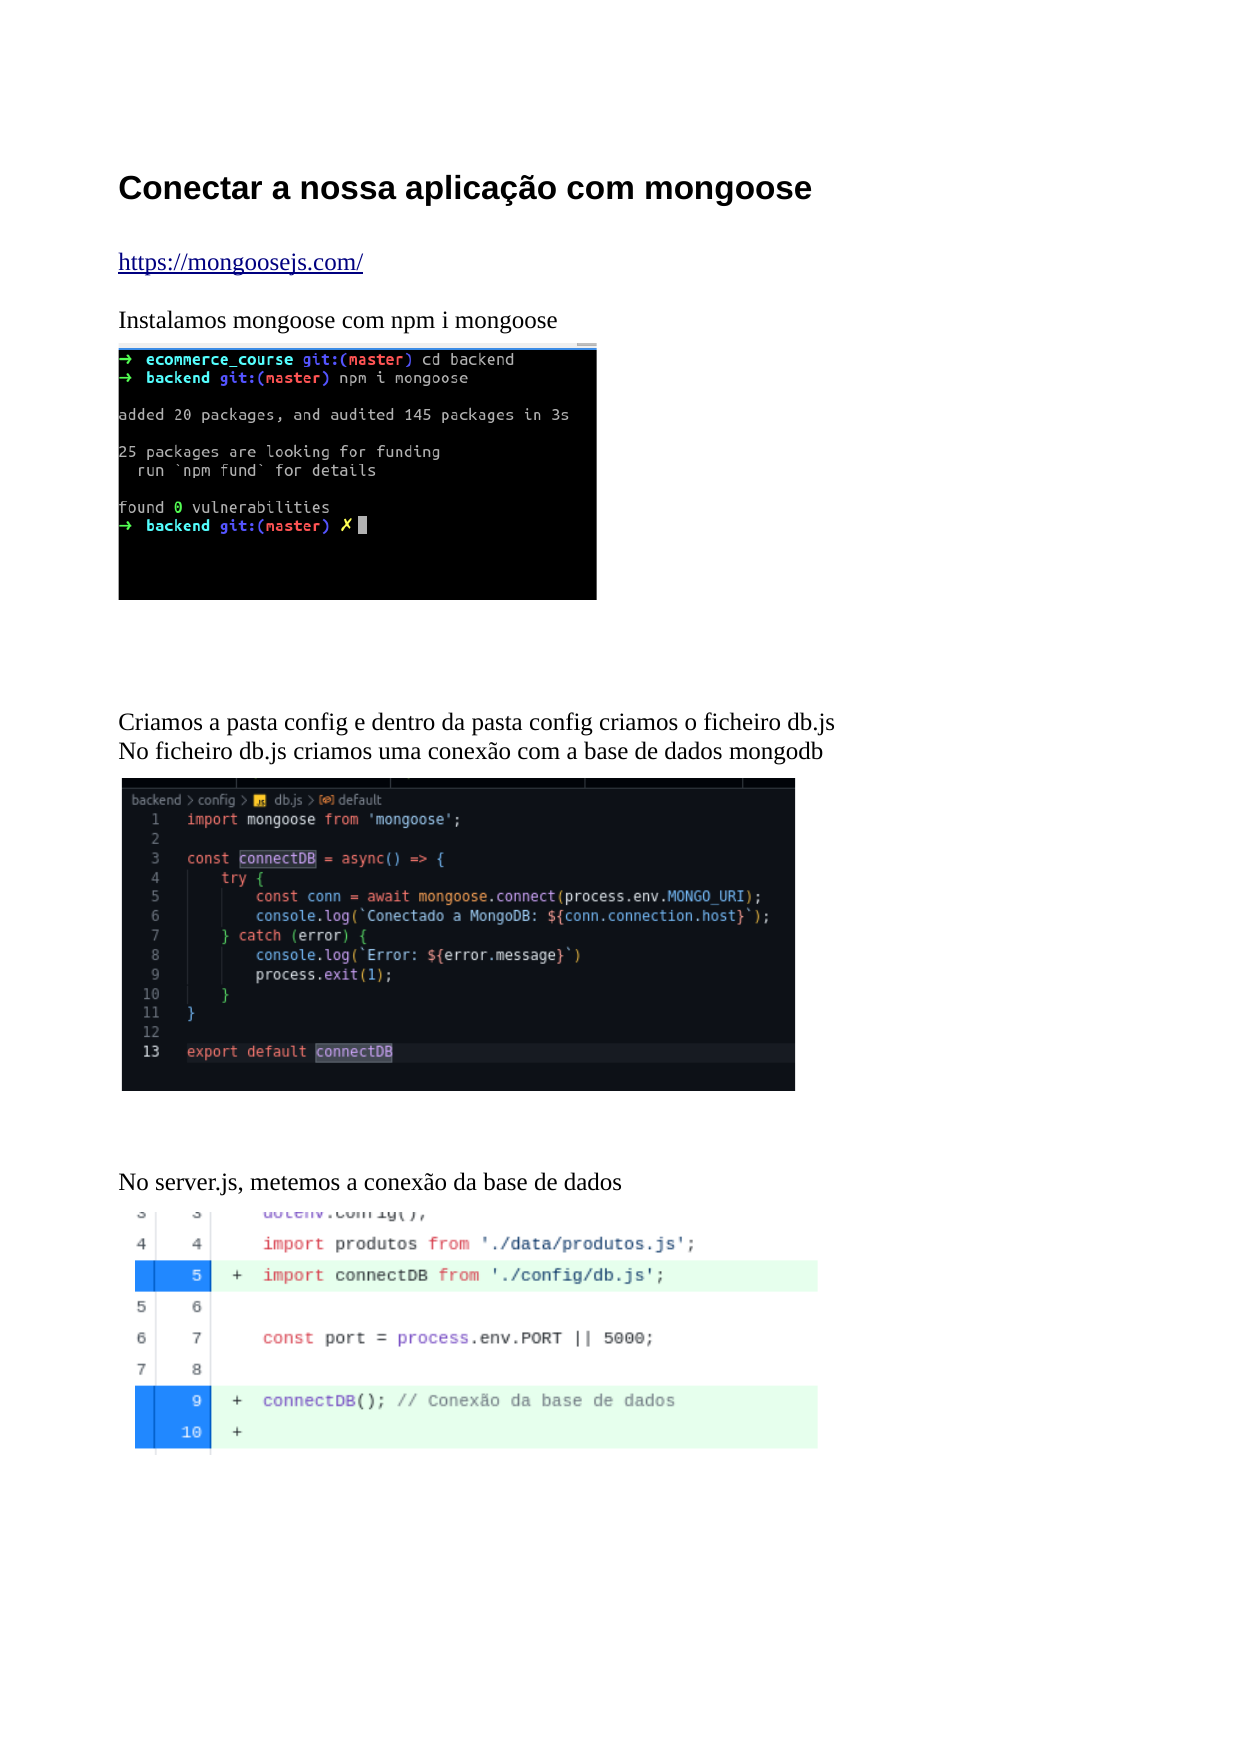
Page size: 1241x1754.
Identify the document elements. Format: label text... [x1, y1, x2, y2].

text No server.js, metemos a conexão da base de dados [118, 1167, 1122, 1196]
subtitle Conectar a nossa aplicação com mongoose [118, 168, 1122, 206]
picture [118, 343, 597, 600]
text https://mongoosejs.com/ [118, 247, 1122, 276]
text Instalamos mongoose com npm i mongoose [118, 305, 1122, 334]
picture [135, 1212, 818, 1455]
text No ficheiro db.js criamos uma conexão com a base de dados mongodb [118, 736, 1122, 765]
text Criamos a pasta config e dentro da pasta config criamos o ficheiro db.js [118, 707, 1122, 736]
picture [121, 778, 796, 1091]
